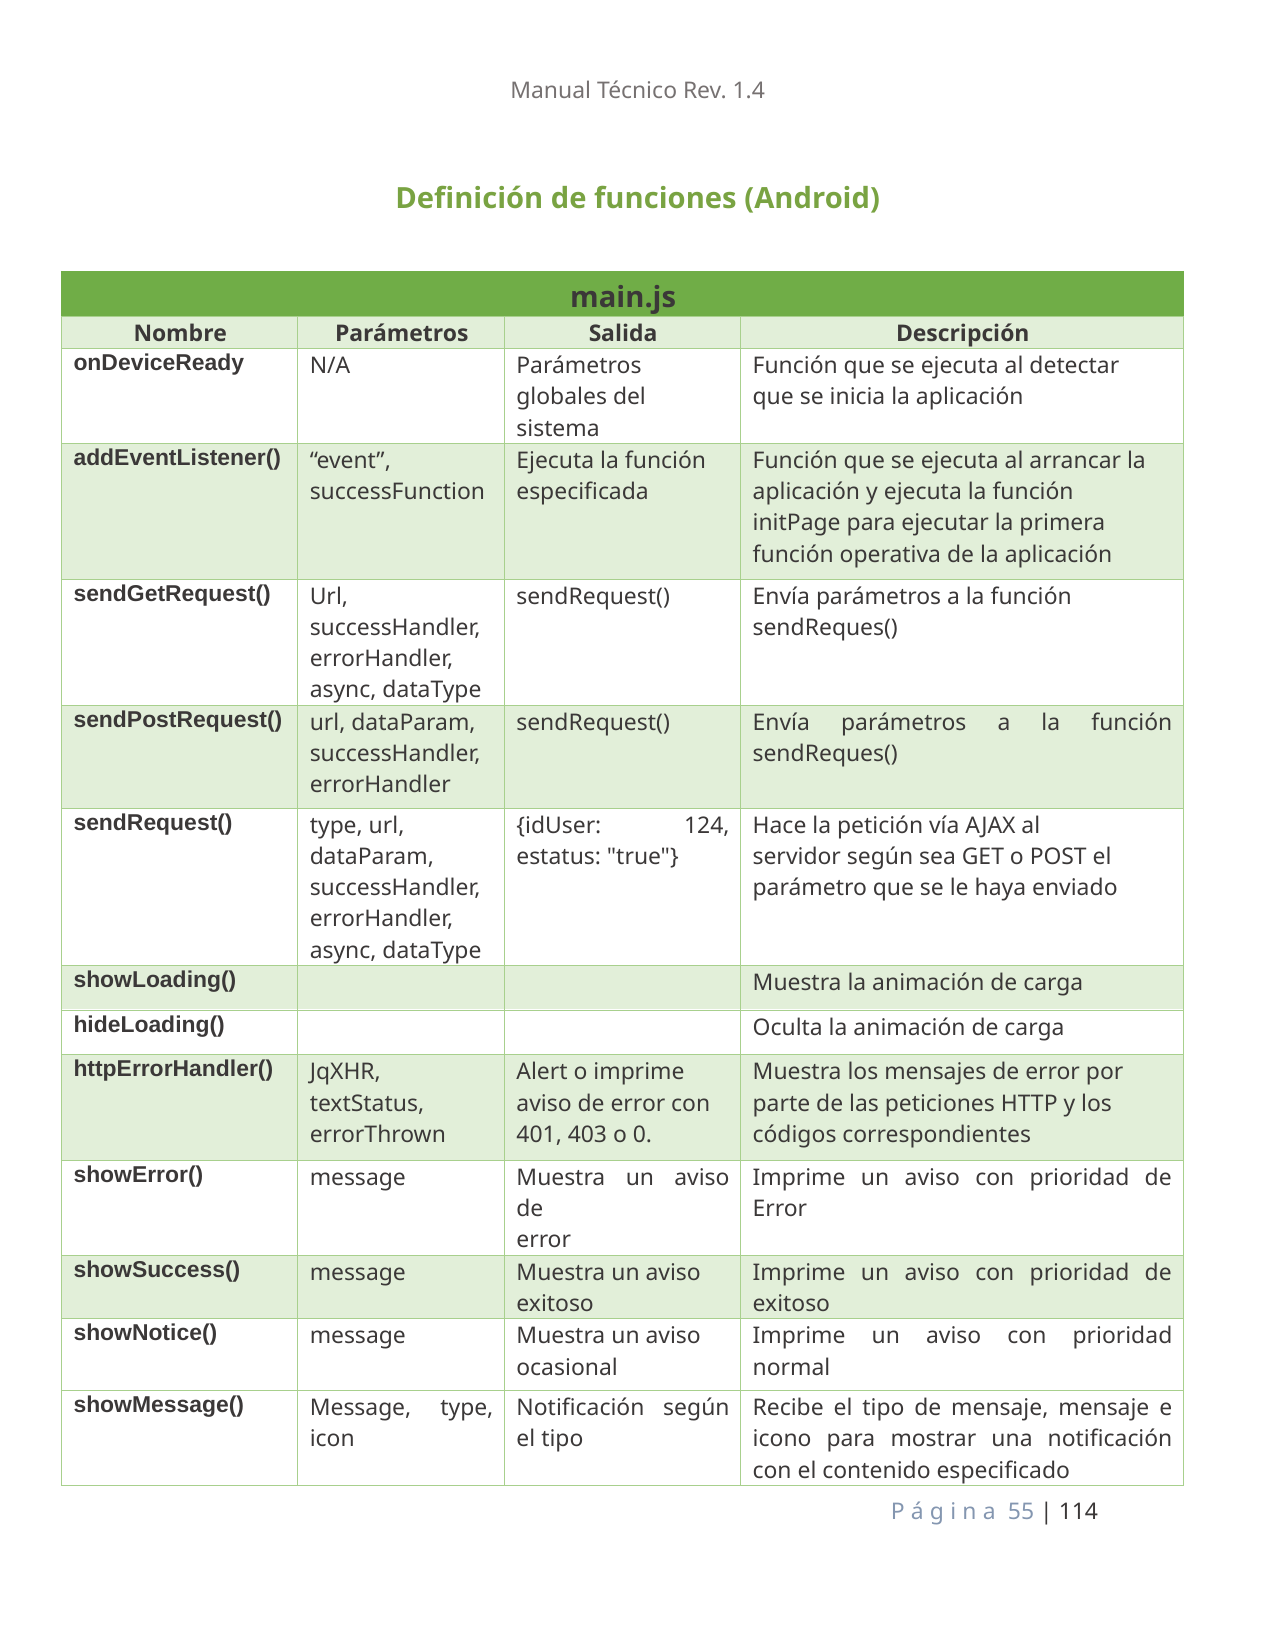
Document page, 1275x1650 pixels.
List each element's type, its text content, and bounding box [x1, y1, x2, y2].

table_cell JqXHR, textStatus, errorThrown [298, 1055, 504, 1160]
table_cell Hace la petición vía AJAX al servidor según sea GET o POST el parámetro que se le haya enviado [741, 809, 1183, 965]
table_cell Muestra un aviso de error [505, 1161, 740, 1254]
table_cell Imprime un aviso con prioridad de Error [741, 1161, 1183, 1254]
table_cell Imprime un aviso con prioridad normal [741, 1319, 1183, 1390]
table_cell showLoading() [62, 966, 297, 1009]
table_cell “event”, successFunction [298, 444, 504, 579]
table_cell Alert o imprime aviso de error con 401, 403 o 0. [505, 1055, 740, 1160]
table_cell sendRequest() [505, 706, 740, 808]
table_cell Notificación según el tipo [505, 1391, 740, 1485]
table_cell [298, 1011, 504, 1054]
table_cell [505, 1011, 740, 1054]
table_cell url, dataParam, successHandler, errorHandler [298, 706, 504, 808]
table_cell Muestra la animación de carga [741, 966, 1183, 1009]
table_cell Url, successHandler, errorHandler, async, dataType [298, 580, 504, 705]
table_cell Muestra los mensajes de error por parte de las peticiones HTTP y los códigos correspondientes [741, 1055, 1183, 1160]
table_cell showMessage() [62, 1391, 297, 1485]
table_cell message [298, 1256, 504, 1318]
table_cell Oculta la animación de carga [741, 1011, 1183, 1054]
table_cell type, url, dataParam, successHandler, errorHandler, async, dataType [298, 809, 504, 965]
table_cell Parámetros [298, 317, 504, 348]
table_cell sendRequest() [505, 580, 740, 705]
table_cell httpErrorHandler() [62, 1055, 297, 1160]
table_cell N/A [298, 349, 504, 443]
table_cell message [298, 1319, 504, 1390]
subtitle Definición de funciones (Android) [177, 178, 1098, 217]
table_cell Función que se ejecuta al arrancar la aplicación y ejecuta la función initPage para ejecutar la primera función operativa de la aplicación [741, 444, 1183, 579]
table_cell showError() [62, 1161, 297, 1254]
table_cell onDeviceReady [62, 349, 297, 443]
table_cell sendRequest() [62, 809, 297, 965]
table_cell sendPostRequest() [62, 706, 297, 808]
table_cell message [298, 1161, 504, 1254]
table_cell Función que se ejecuta al detectar que se inicia la aplicación [741, 349, 1183, 443]
table_cell [505, 966, 740, 1009]
table_cell Imprime un aviso con prioridad de exitoso [741, 1256, 1183, 1318]
table_cell hideLoading() [62, 1011, 297, 1054]
table_cell Parámetros globales del sistema [505, 349, 740, 443]
table_cell Muestra un aviso exitoso [505, 1256, 740, 1318]
table_cell Message, type, icon [298, 1391, 504, 1485]
table_cell Envía parámetros a la función sendReques() [741, 706, 1183, 808]
table_cell Muestra un aviso ocasional [505, 1319, 740, 1390]
table_cell [298, 966, 504, 1009]
table_cell sendGetRequest() [62, 580, 297, 705]
table_cell Salida [505, 317, 740, 348]
table_cell {idUser: 124, estatus: "true"} [505, 809, 740, 965]
table_header main.js [62, 272, 1183, 316]
table_cell showNotice() [62, 1319, 297, 1390]
table_cell Nombre [62, 317, 297, 348]
table_cell Recibe el tipo de mensaje, mensaje e icono para mostrar una notificación con el contenido especificado [741, 1391, 1183, 1485]
table_cell showSuccess() [62, 1256, 297, 1318]
table_cell Descripción [741, 317, 1183, 348]
table_cell Envía parámetros a la función sendReques() [741, 580, 1183, 705]
table_cell Ejecuta la función especificada [505, 444, 740, 579]
table_cell addEventListener() [62, 444, 297, 579]
